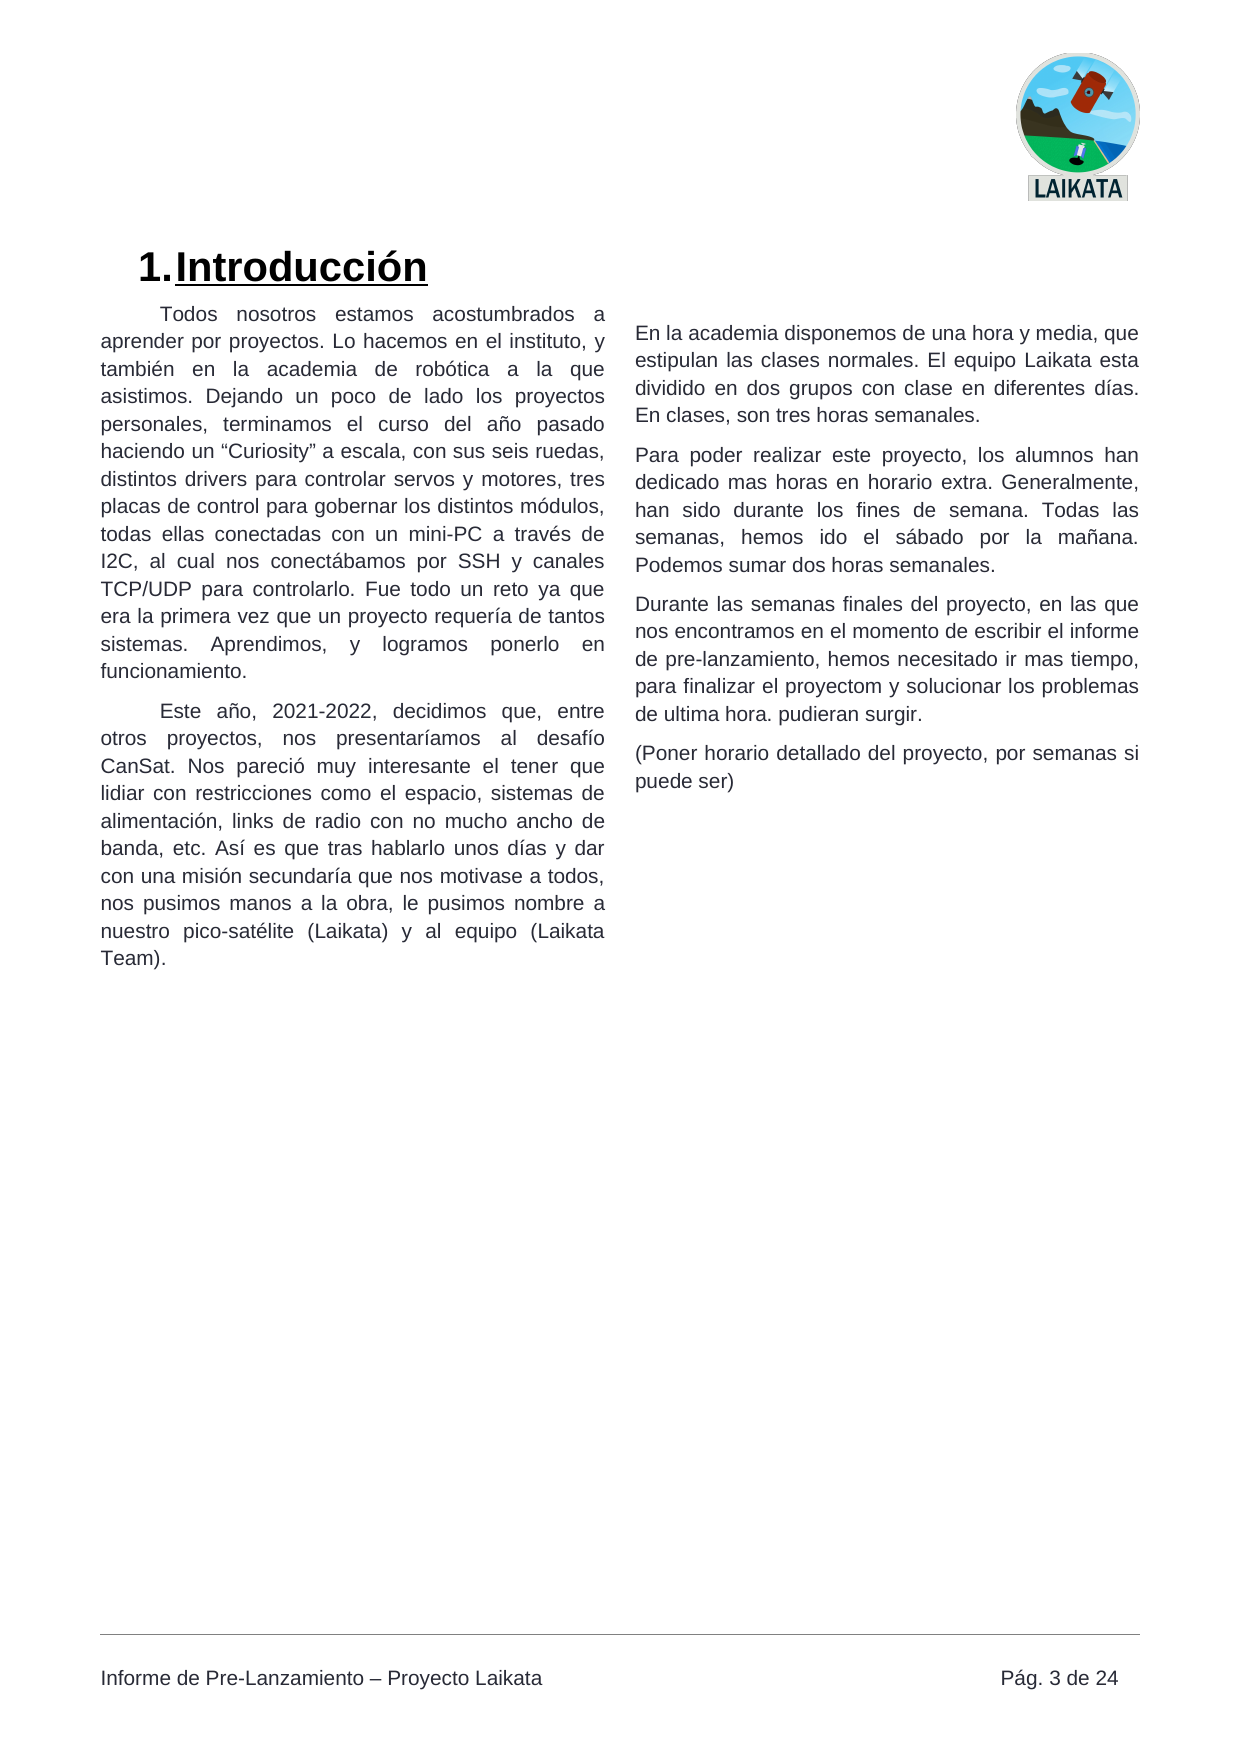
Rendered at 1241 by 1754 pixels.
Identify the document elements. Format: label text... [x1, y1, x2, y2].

text Este año, 2021-2022, decidimos que, entre otros proyectos, nos presentaríamos al desafío CanSat. Nos pareció muy interesante el tener que lidiar con restricciones como el espacio, sistemas de alimentación, links de radio con no mucho ancho de banda, etc. Así es que tras hablarlo unos días y dar con una misión secundaría que nos motivase a todos, nos pusimos manos a la obra, le pusimos nombre a nuestro pico-satélite (Laikata) y al equipo (Laikata Team). [100, 699, 605, 970]
text Para poder realizar este proyecto, los alumnos han dedicado mas horas en horario extra. Generalmente, han sido durante los fines de semana. Todas las semanas, hemos ido el sábado por la mañana. Podemos sumar dos horas semanales. [635, 442, 1140, 576]
text Todos nosotros estamos acostumbrados a aprender por proyectos. Lo hacemos en el instituto, y también en la academia de robótica a la que asistimos. Dejando un poco de lado los proyectos personales, terminamos el curso del año pasado haciendo un “Curiosity” a escala, con sus seis ruedas, distintos drivers para controlar servos y motores, tres placas de control para gobernar los distintos módulos, todas ellas conectadas con un mini-PC a través de I2C, al cual nos conectábamos por SSH y canales TCP/UDP para controlarlo. Fue todo un reto ya que era la primera vez que un proyecto requería de tantos sistemas. Aprendimos, y logramos ponerlo en funcionamiento. [100, 302, 605, 683]
text En la academia disponemos de una hora y media, que estipulan las clases normales. El equipo Laikata esta dividido en dos grupos con clase en diferentes días. En clases, son tres horas semanales. [635, 321, 1140, 427]
picture [1016, 53, 1140, 201]
subtitle Introducción [138, 242, 605, 290]
text Durante las semanas finales del proyecto, en las que nos encontramos en el momento de escribir el informe de pre-lanzamiento, hemos necesitado ir mas tiempo, para finalizar el proyectom y solucionar los problemas de ultima hora. pudieran surgir. [635, 592, 1140, 726]
text (Poner horario detallado del proyecto, por semanas si puede ser) [635, 741, 1140, 792]
